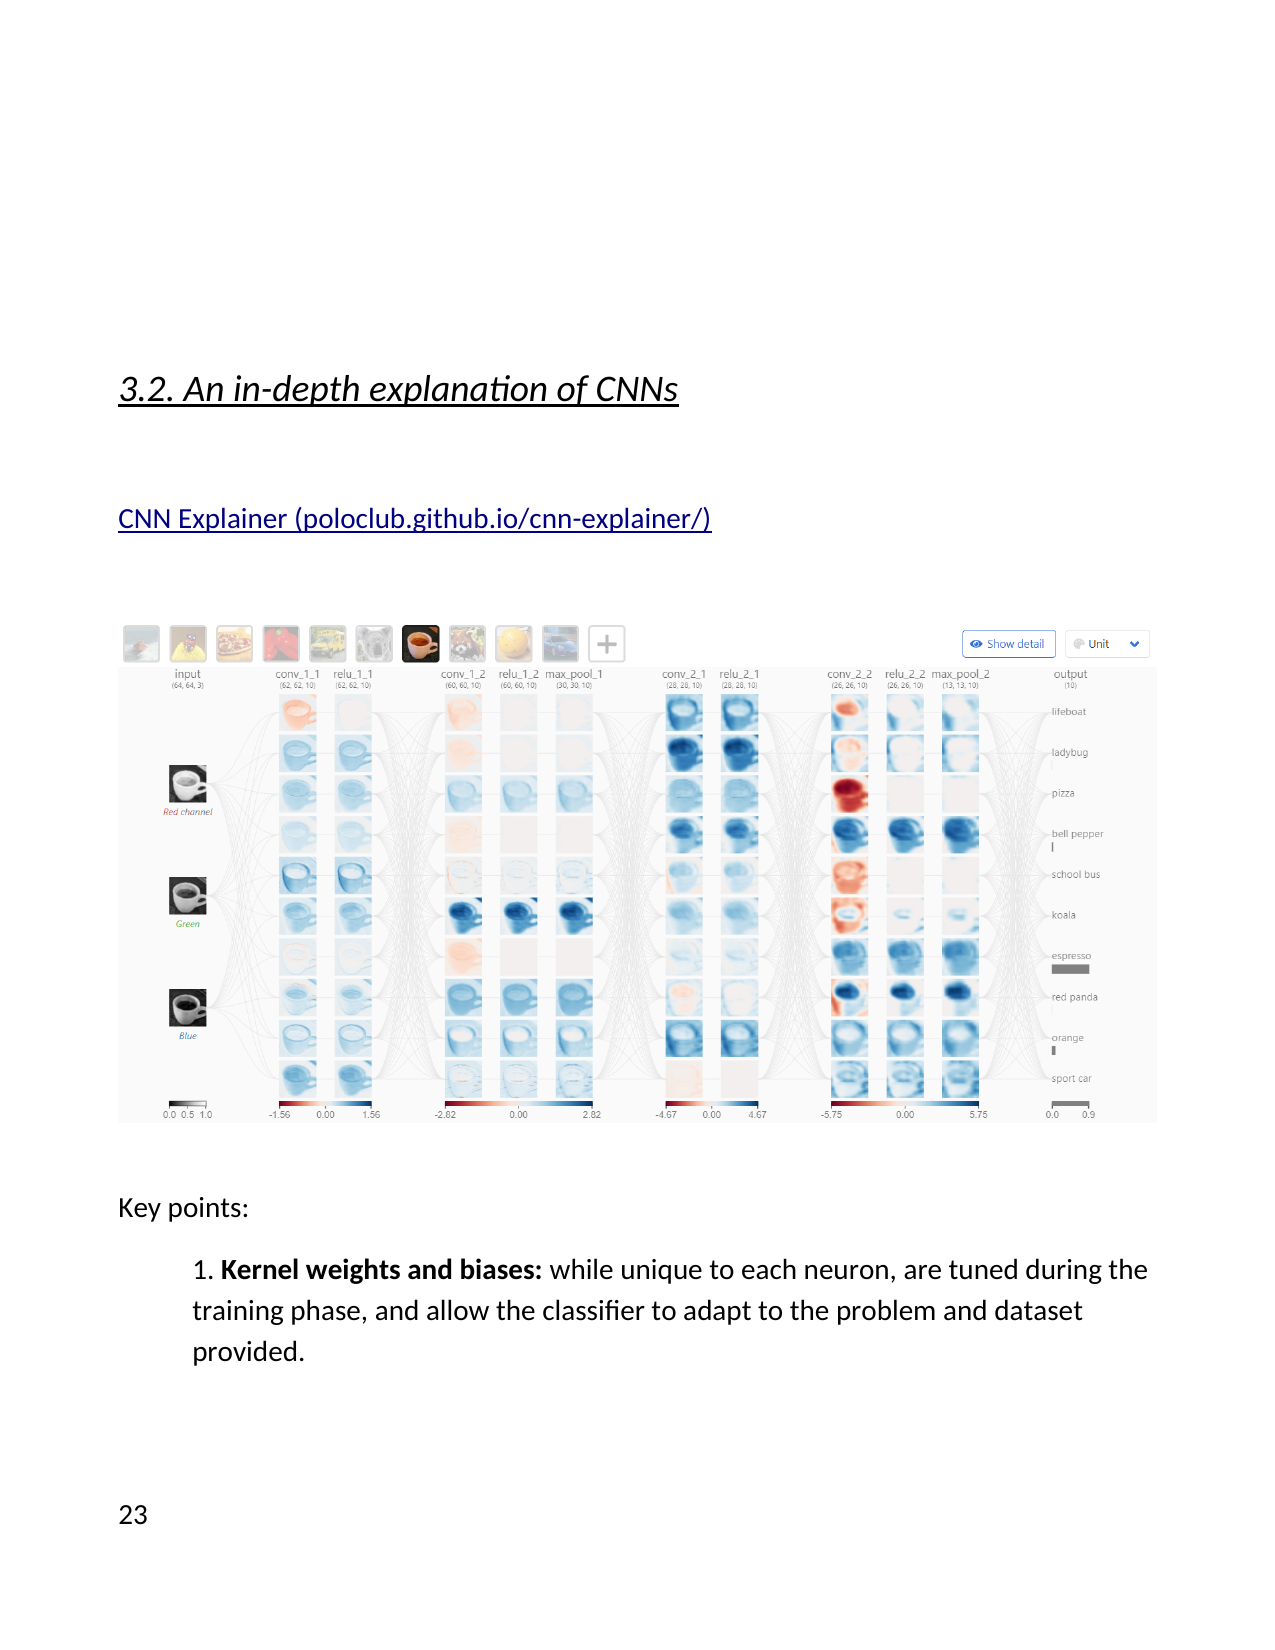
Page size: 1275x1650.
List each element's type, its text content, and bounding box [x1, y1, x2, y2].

picture [118, 624, 1157, 1123]
subtitle 3.2. An in-depth explanation of CNNs [118, 365, 1157, 411]
text CNN Explainer (poloclub.github.io/cnn-explainer/) [118, 501, 1157, 536]
text 1. Kernel weights and biases: while unique to each neuron, are tuned during the training phase, and allow the classifier to adapt to the problem and dataset provided. [192, 1251, 1157, 1369]
text Key points: [118, 1189, 1157, 1225]
